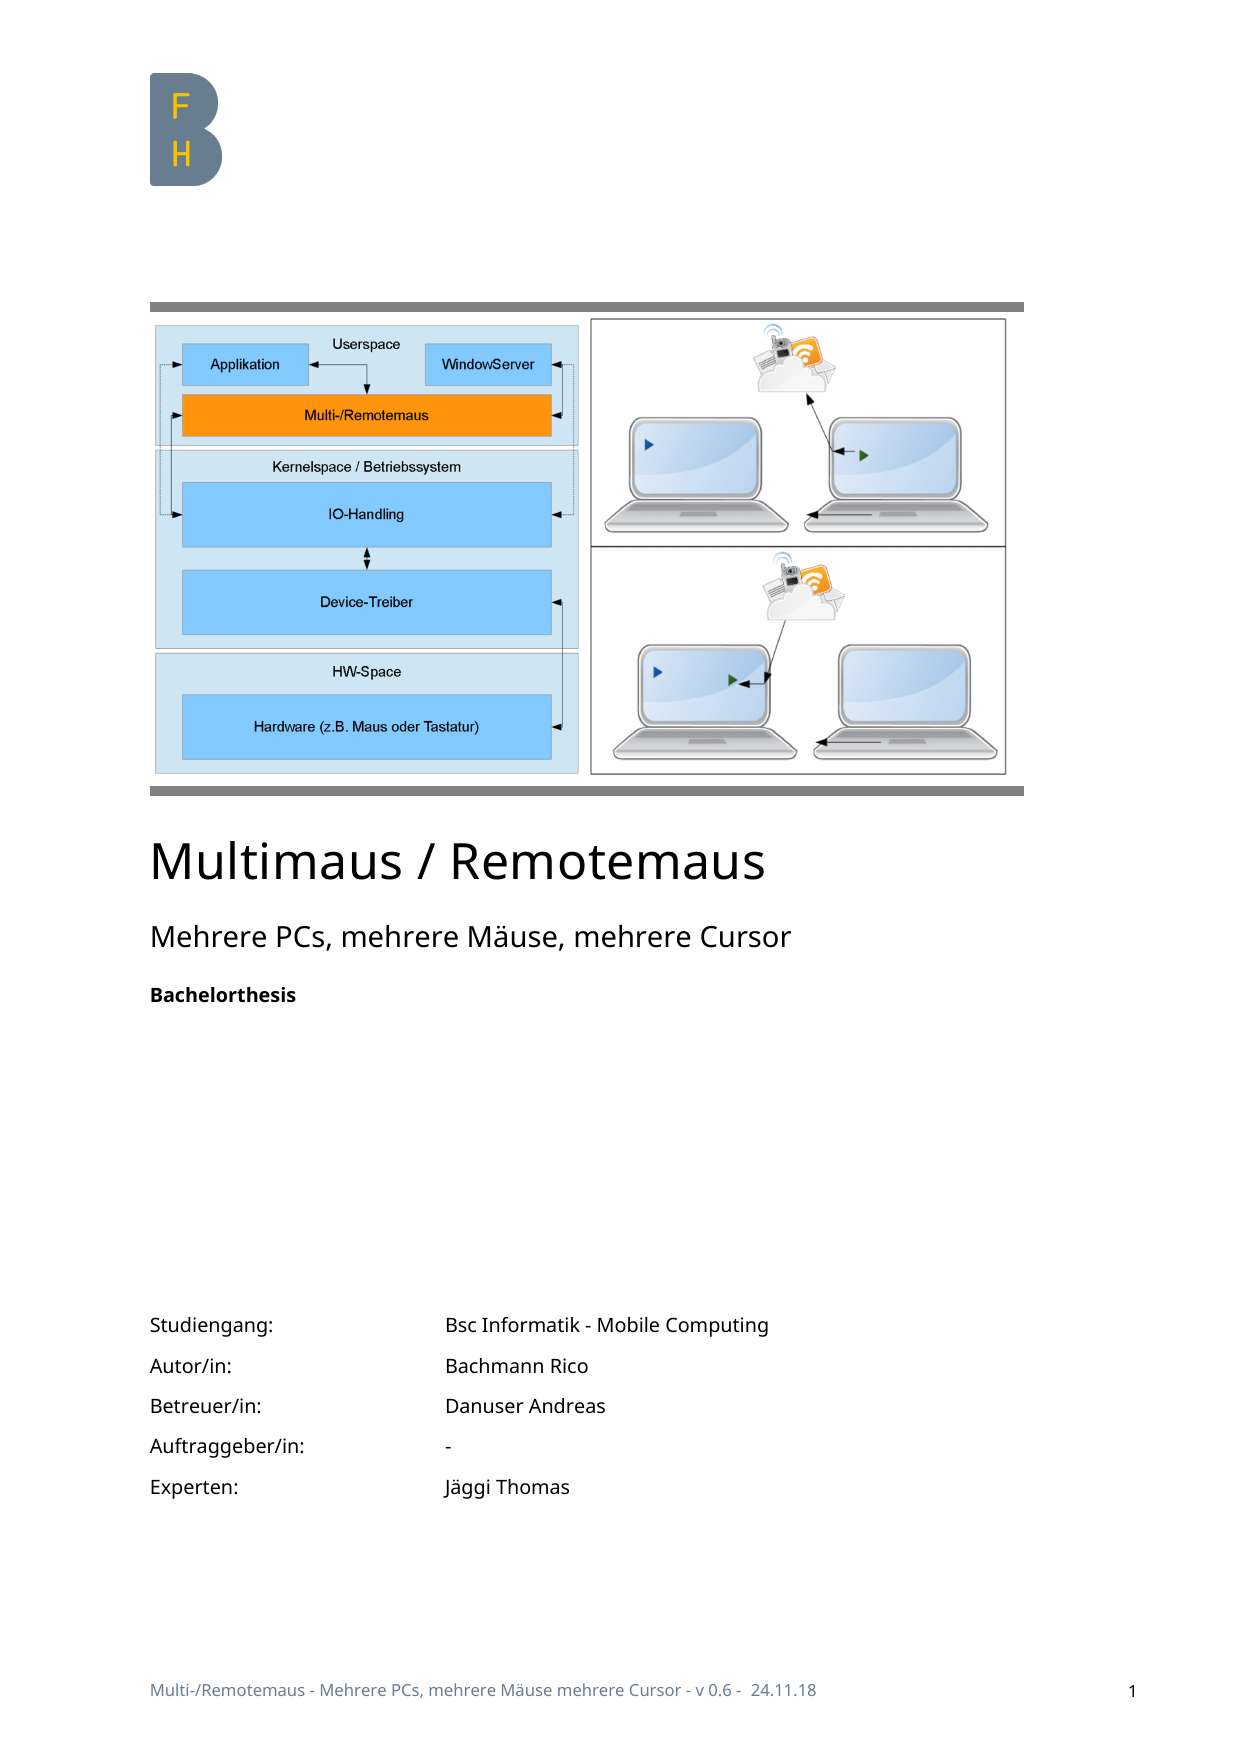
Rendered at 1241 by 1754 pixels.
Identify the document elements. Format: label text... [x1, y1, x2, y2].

table_cell Multimaus / Remotemaus Mehrere PCs, mehrere Mäuse, mehrere Cursor Bachelorthesis [150, 796, 1024, 1312]
picture [150, 73, 222, 186]
picture [149, 313, 1011, 780]
table_header [150, 314, 585, 321]
table_header [150, 314, 1024, 786]
table_cell Studiengang: Bsc Informatik - Mobile Computing Autor/in: Bachmann Rico Betreuer/in: Danuser Andreas Auftraggeber/in: - Experten: Jäggi Thomas Datum: 05.01.19 [150, 1312, 1024, 1514]
